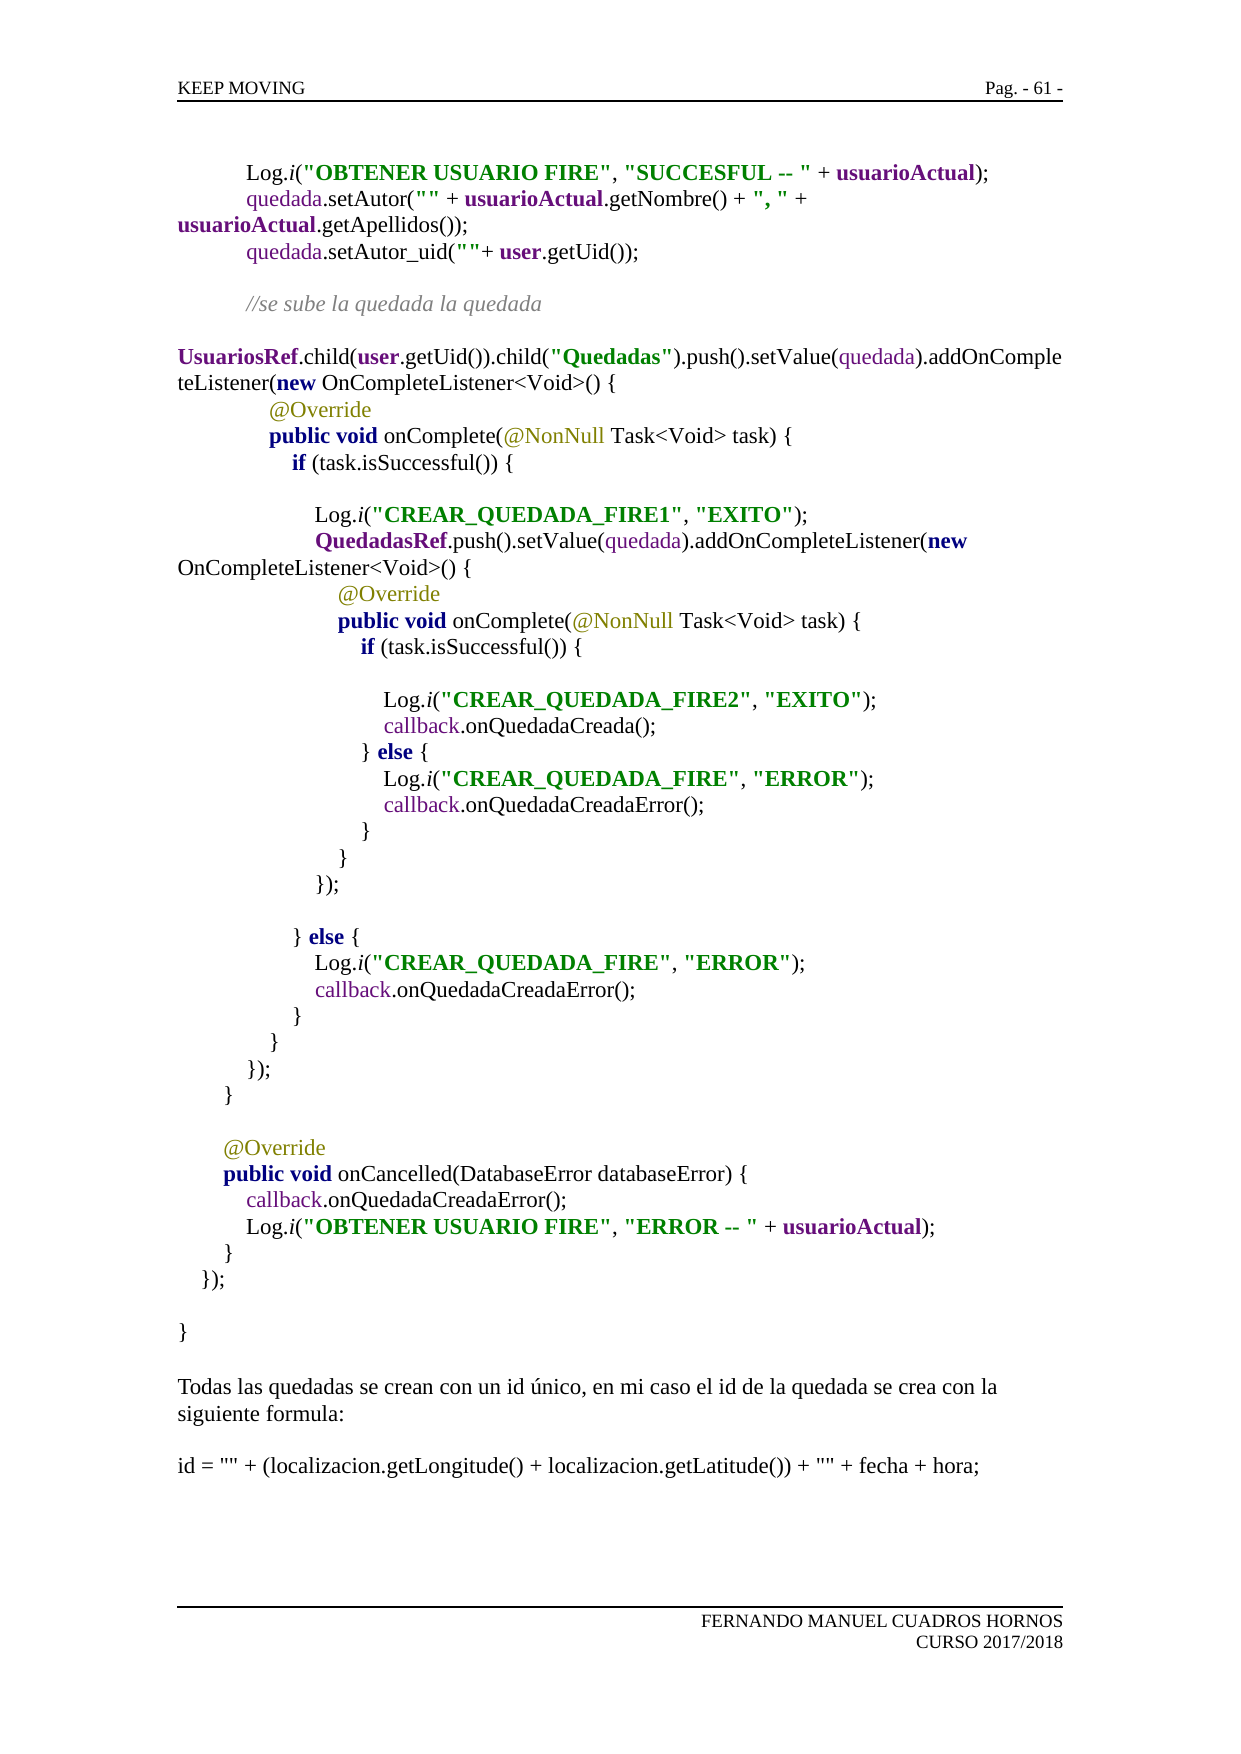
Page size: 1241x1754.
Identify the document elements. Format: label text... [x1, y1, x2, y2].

text id = "" + (localizacion.getLongitude() + localizacion.getLatitude()) + "" + fecha + hora; [177, 1452, 1063, 1479]
text Todas las quedadas se crean con un id único, en mi caso el id de la quedada se crea con la siguiente formula: [177, 1373, 1063, 1426]
text Log.i("OBTENER USUARIO FIRE", "SUCCESFUL -- " + usuarioActual); quedada.setAutor("" + usuarioActual.getNombre() + ", " + usuarioActual.getApellidos()); quedada.setAutor_uid(""+ user.getUid()); //se sube la quedada la quedada UsuariosRef.child(user.getUid()).child("Quedadas").push().setValue(quedada).addOnCompleteListener(new OnCompleteListener<Void>() { @Override public void onComplete(@NonNull Task<Void> task) { if (task.isSuccessful()) { Log.i("CREAR_QUEDADA_FIRE1", "EXITO"); QuedadasRef.push().setValue(quedada).addOnCompleteListener(new OnCompleteListener<Void>() { @Override public void onComplete(@NonNull Task<Void> task) { if (task.isSuccessful()) { Log.i("CREAR_QUEDADA_FIRE2", "EXITO"); callback.onQuedadaCreada(); } else { Log.i("CREAR_QUEDADA_FIRE", "ERROR"); callback.onQuedadaCreadaError(); } } }); } else { Log.i("CREAR_QUEDADA_FIRE", "ERROR"); callback.onQuedadaCreadaError(); } } }); } @Override public void onCancelled(DatabaseError databaseError) { callback.onQuedadaCreadaError(); Log.i("OBTENER USUARIO FIRE", "ERROR -- " + usuarioActual); } }); } [177, 159, 1063, 1344]
